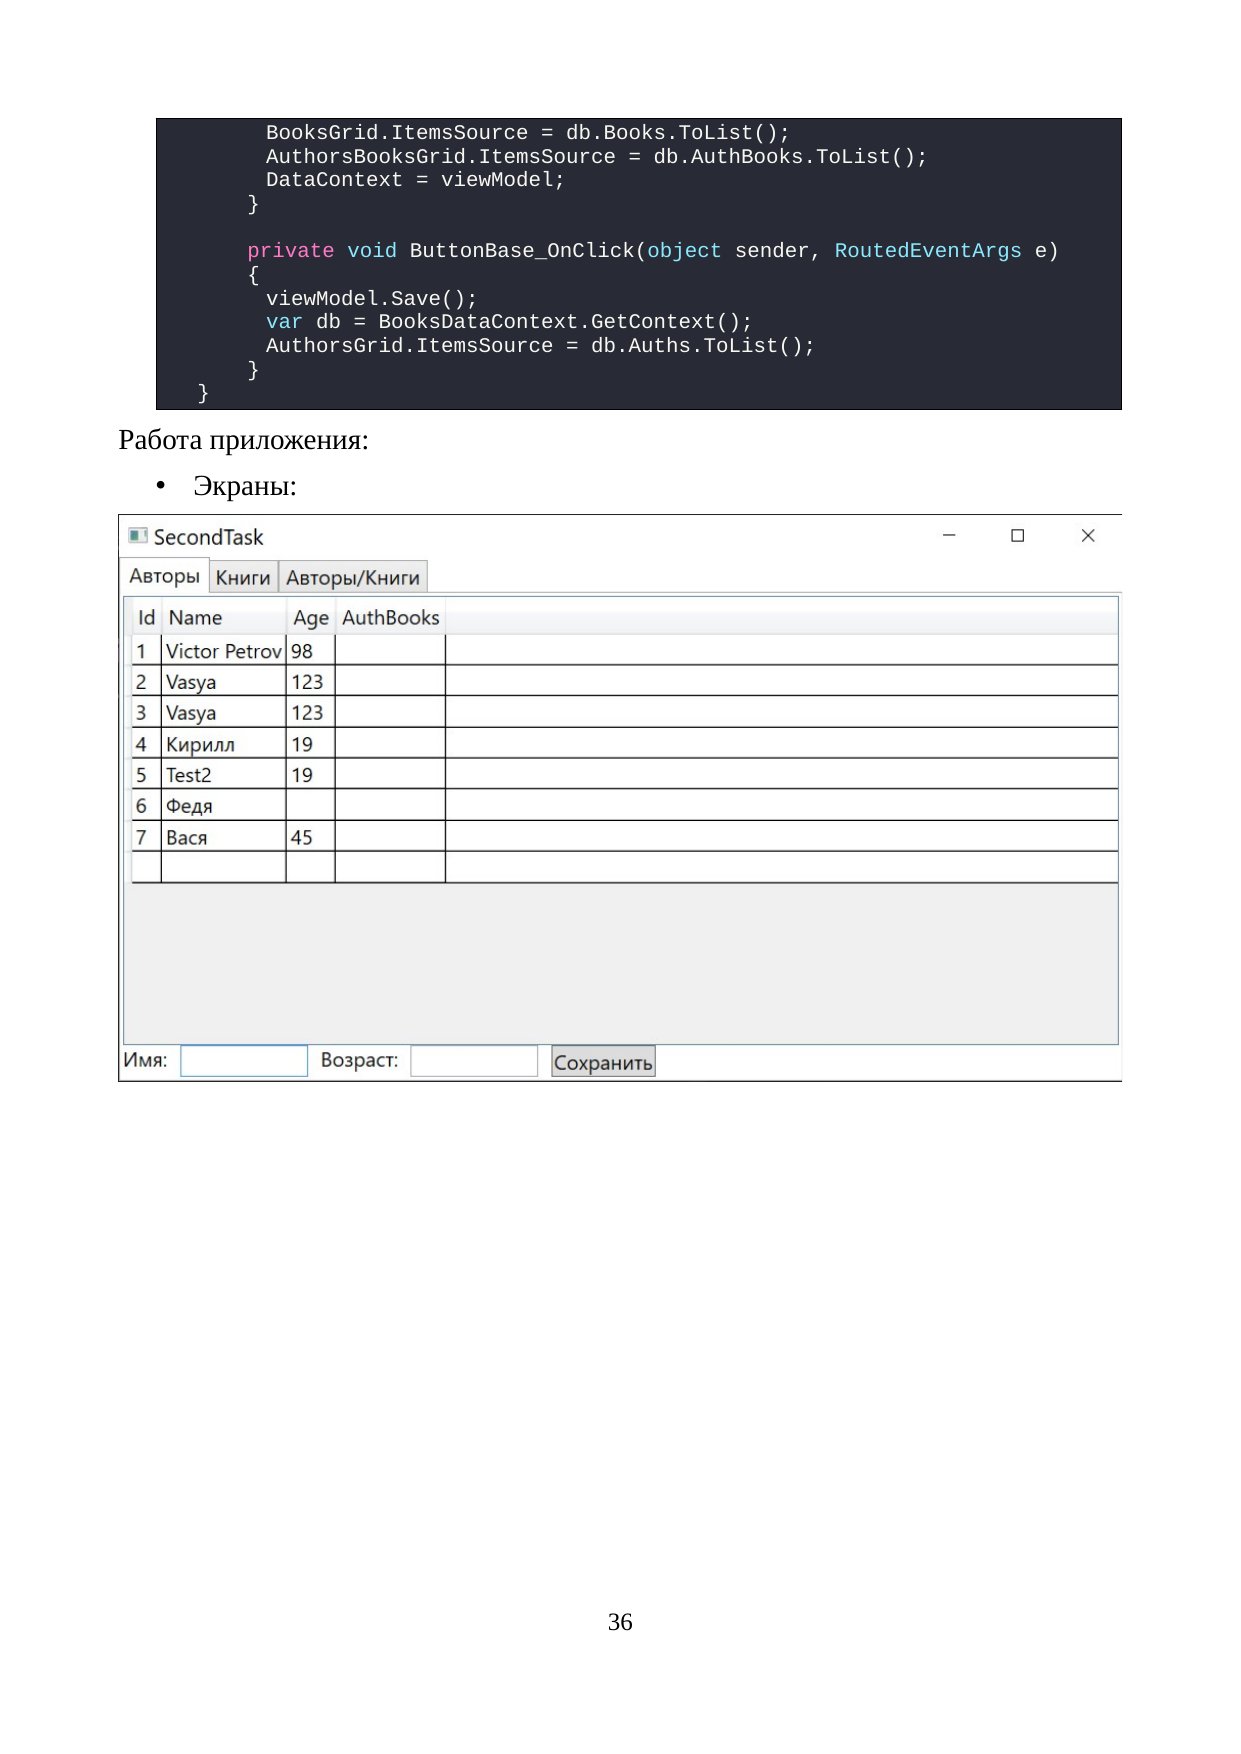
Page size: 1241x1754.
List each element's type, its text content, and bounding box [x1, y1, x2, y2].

list viewModel.Save(); [157, 284, 1121, 307]
text Работа приложения: [118, 422, 1122, 456]
list } [157, 378, 1121, 409]
list private void ButtonBase_OnClick(object sender, RoutedEventArgs e) [157, 236, 1121, 260]
list } [157, 354, 1121, 378]
list DataContext = viewModel; [157, 165, 1121, 189]
list AuthorsGrid.ItemsSource = db.Auths.ToList(); [157, 331, 1121, 354]
list Экраны: [156, 468, 1122, 502]
list BooksGrid.ItemsSource = db.Books.ToList(); [157, 119, 1121, 142]
picture [118, 514, 1123, 1082]
list { [157, 260, 1121, 284]
list AuthorsBooksGrid.ItemsSource = db.AuthBooks.ToList(); [157, 142, 1121, 165]
list } [157, 189, 1121, 213]
list var db = BooksDataContext.GetContext(); [157, 307, 1121, 331]
